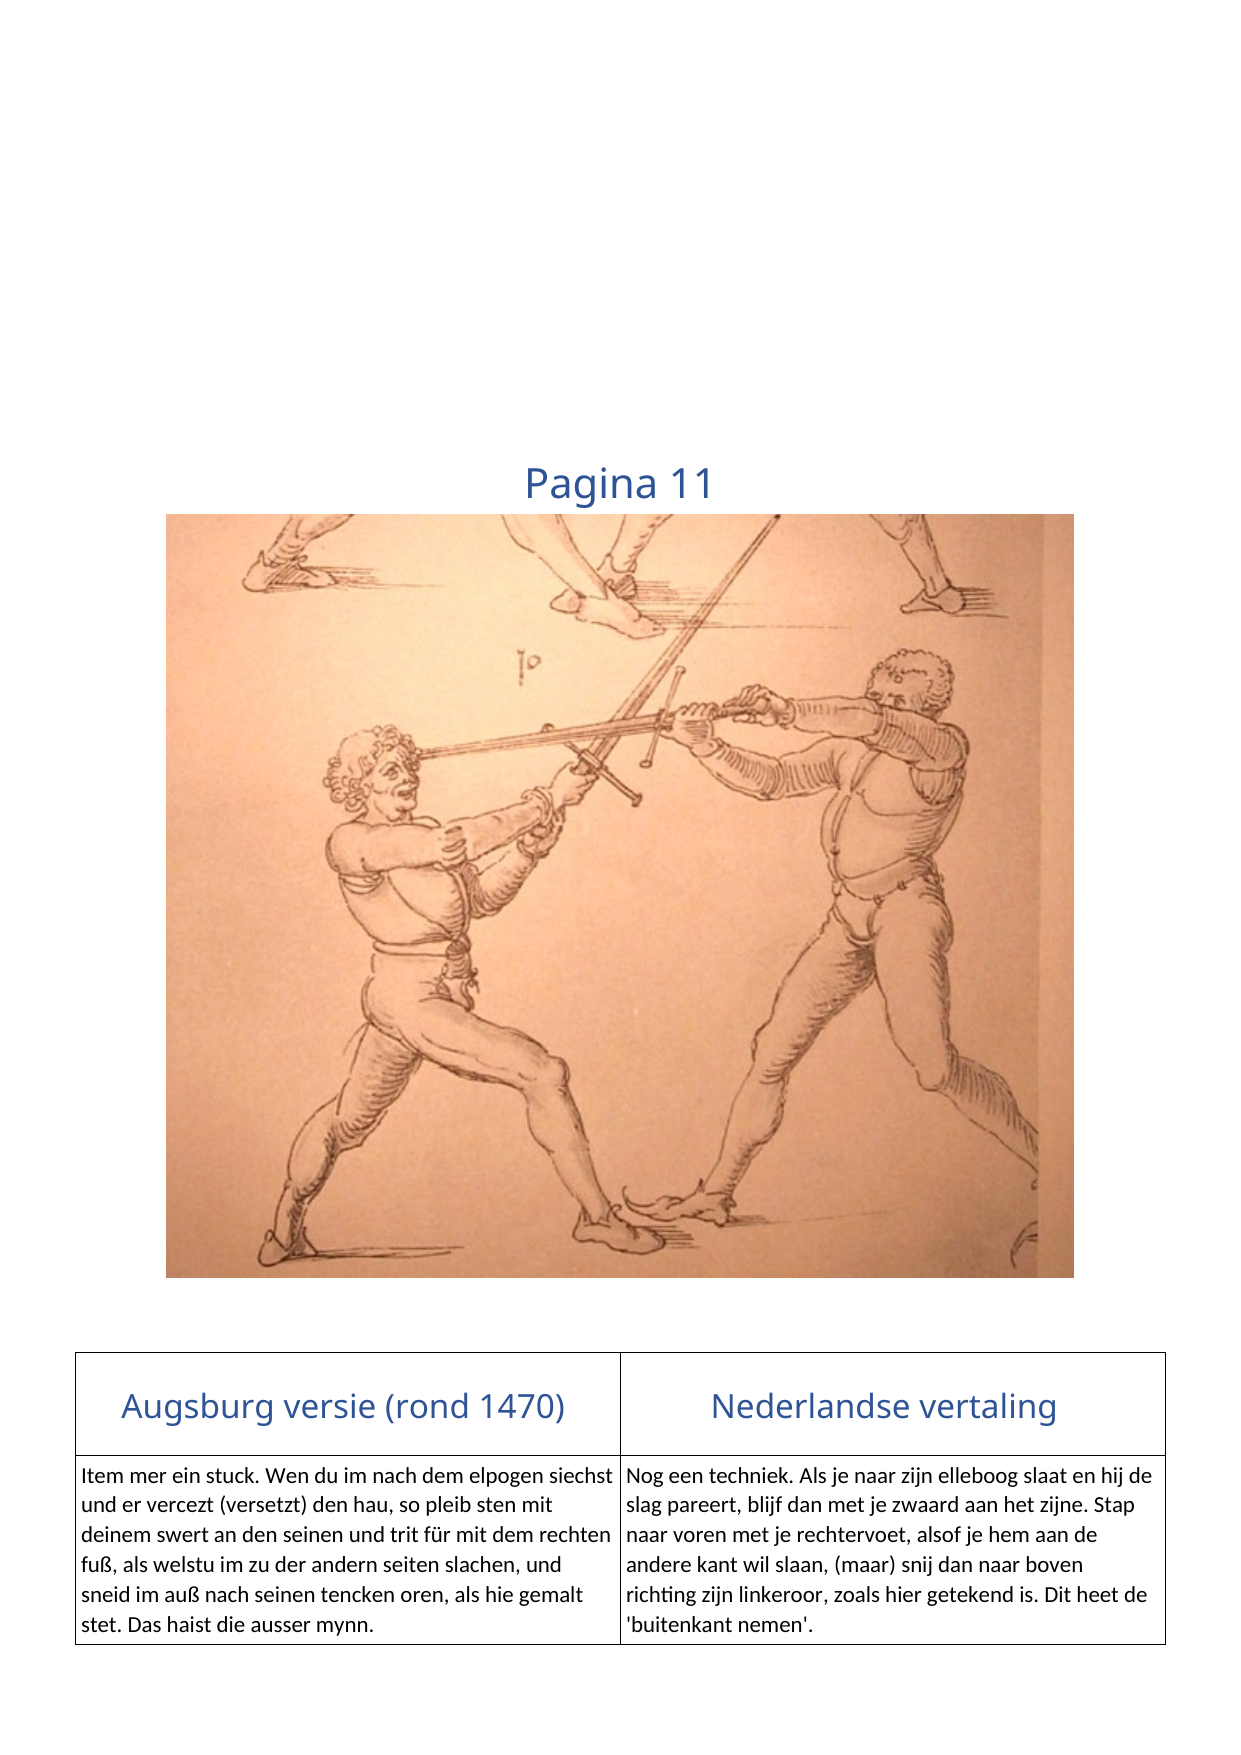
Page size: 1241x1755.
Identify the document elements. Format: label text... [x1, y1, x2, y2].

picture [166, 514, 1074, 1278]
subtitle Pagina 11 [75, 454, 1165, 511]
table_cell Item mer ein stuck. Wen du im nach dem elpogen siechst und er vercezt (versetzt) den hau, so pleib sten mit deinem swert an den seinen und trit für mit dem rechten fuß, als welstu im zu der andern seiten slachen, und sneid im auß nach seinen tencken oren, als hie gemalt stet. Das haist die ausser mynn. [76, 1456, 620, 1644]
table_header Augsburg versie (rond 1470) [76, 1353, 620, 1455]
table_cell Nog een techniek. Als je naar zijn elleboog slaat en hij de slag pareert, blijf dan met je zwaard aan het zijne. Stap naar voren met je rechtervoet, alsof je hem aan de andere kant wil slaan, (maar) snij dan naar boven richting zijn linkeroor, zoals hier getekend is. Dit heet de 'buitenkant nemen'. [621, 1456, 1165, 1644]
table_header Nederlandse vertaling [621, 1353, 1165, 1455]
